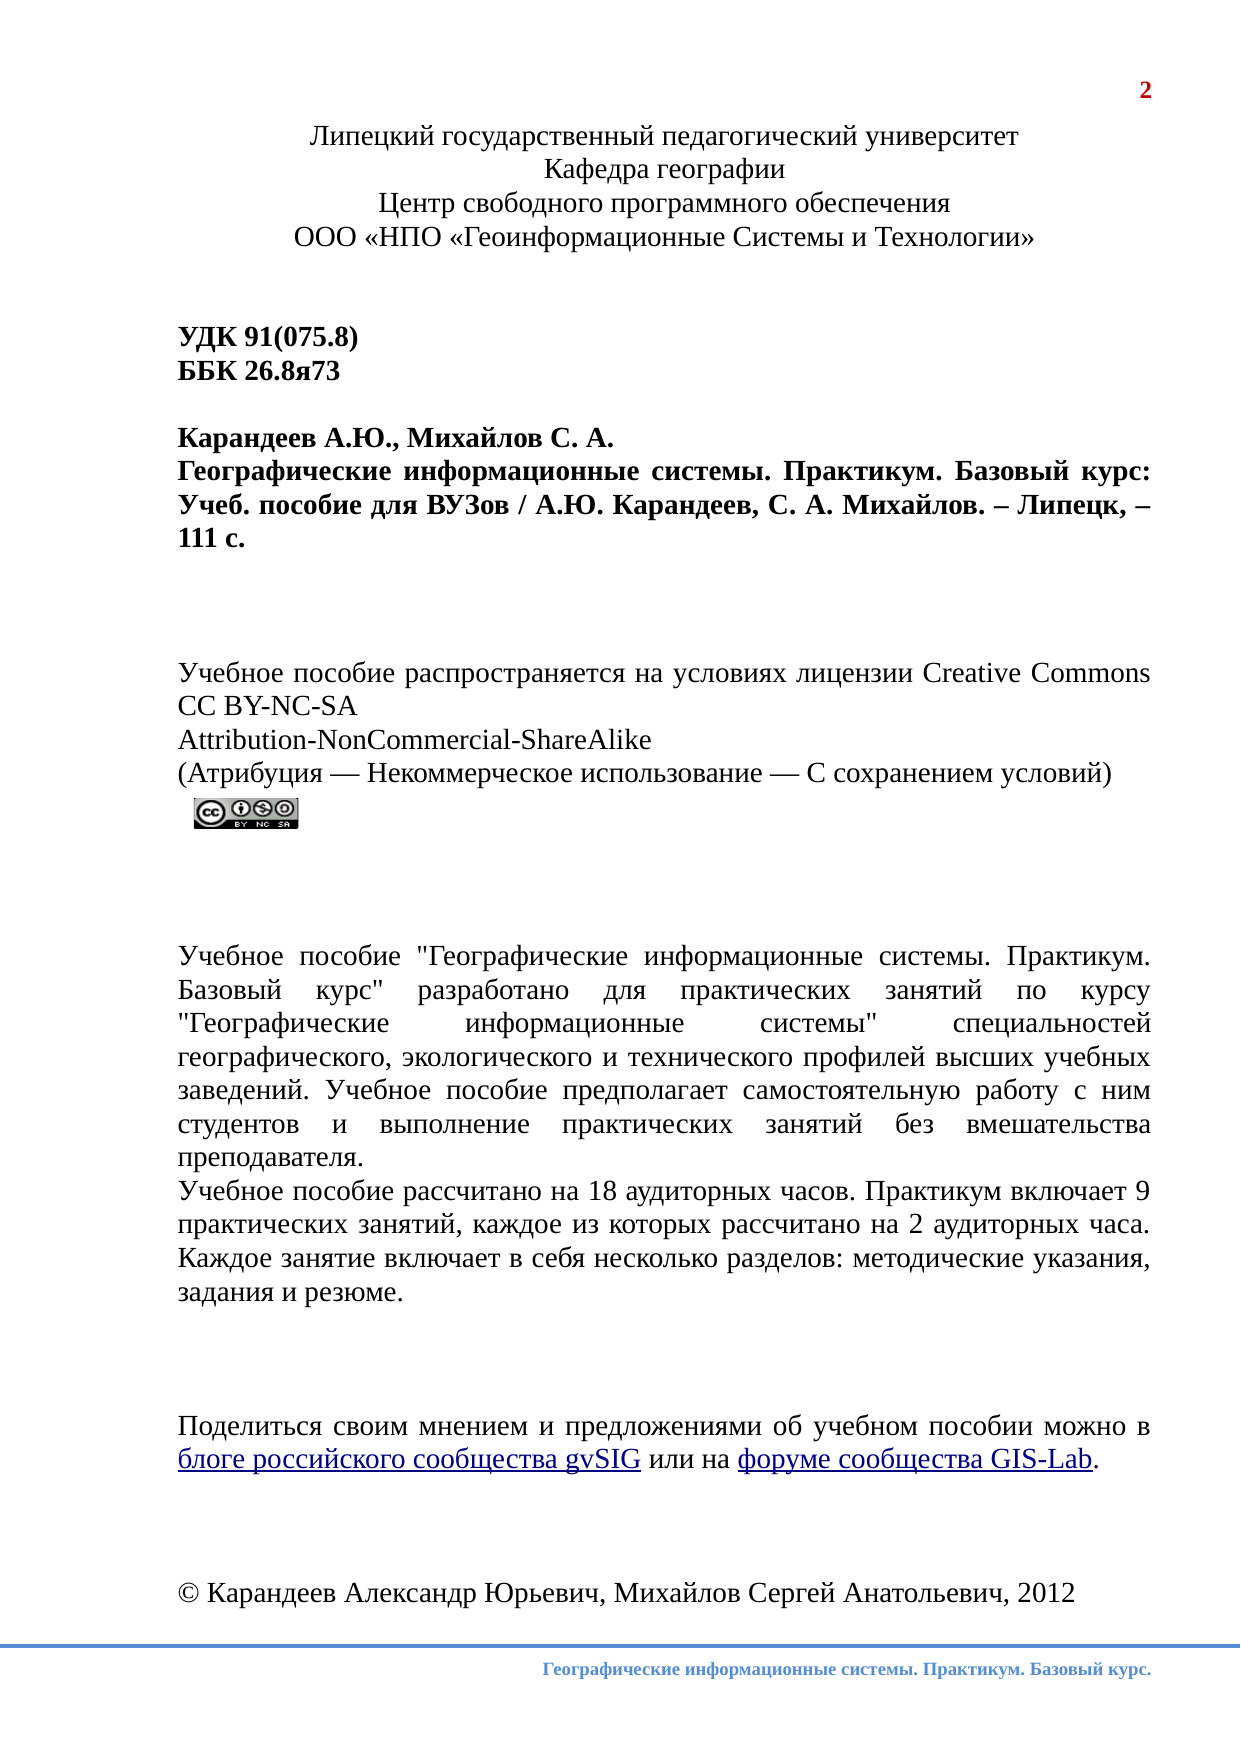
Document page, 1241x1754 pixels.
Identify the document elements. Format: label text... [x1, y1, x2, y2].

text Липецкий государственный педагогический университет [177, 118, 1152, 152]
text Поделиться своим мнением и предложениями об учебном пособии можно в блоге российского сообщества gvSIG или на форуме сообщества GIS-Lab. [177, 1408, 1152, 1475]
text (Атрибуция — Некоммерческое использование — С сохранением условий) [177, 755, 1152, 789]
text Географические информационные системы. Практикум. Базовый курс: Учеб. пособие для ВУЗов / А.Ю. Карандеев, С. А. Михайлов. – Липецк, – 111 с. [177, 453, 1152, 554]
text Карандеев А.Ю., Михайлов С. А. [177, 420, 1152, 453]
text ББК 26.8я73 [177, 353, 1152, 386]
text Кафедра географии [177, 152, 1152, 185]
picture [193, 798, 299, 829]
text Центр свободного программного обеспечения [177, 185, 1152, 219]
text Учебное пособие распространяется на условиях лицензии Creative Commons CC BY-NC-SA [177, 655, 1152, 722]
text Attribution-NonCommercial-ShareAlike [177, 722, 1152, 755]
text © Карандеев Александр Юрьевич, Михайлов Сергей Анатольевич, 2012 [177, 1576, 1152, 1609]
text Учебное пособие рассчитано на 18 аудиторных часов. Практикум включает 9 практических занятий, каждое из которых рассчитано на 2 аудиторных часа. Каждое занятие включает в себя несколько разделов: методические указания, задания и резюме. [177, 1173, 1152, 1307]
text ООО «НПО «Геоинформационные Системы и Технологии» [177, 219, 1152, 252]
text Учебное пособие "Географические информационные системы. Практикум. Базовый курс" разработано для практических занятий по курсу "Географические информационные системы" специальностей географического, экологического и технического профилей высших учебных заведений. Учебное пособие предполагает самостоятельную работу с ним студентов и выполнение практических занятий без вмешательства преподавателя. [177, 938, 1152, 1173]
text УДК 91(075.8) [177, 319, 1152, 353]
